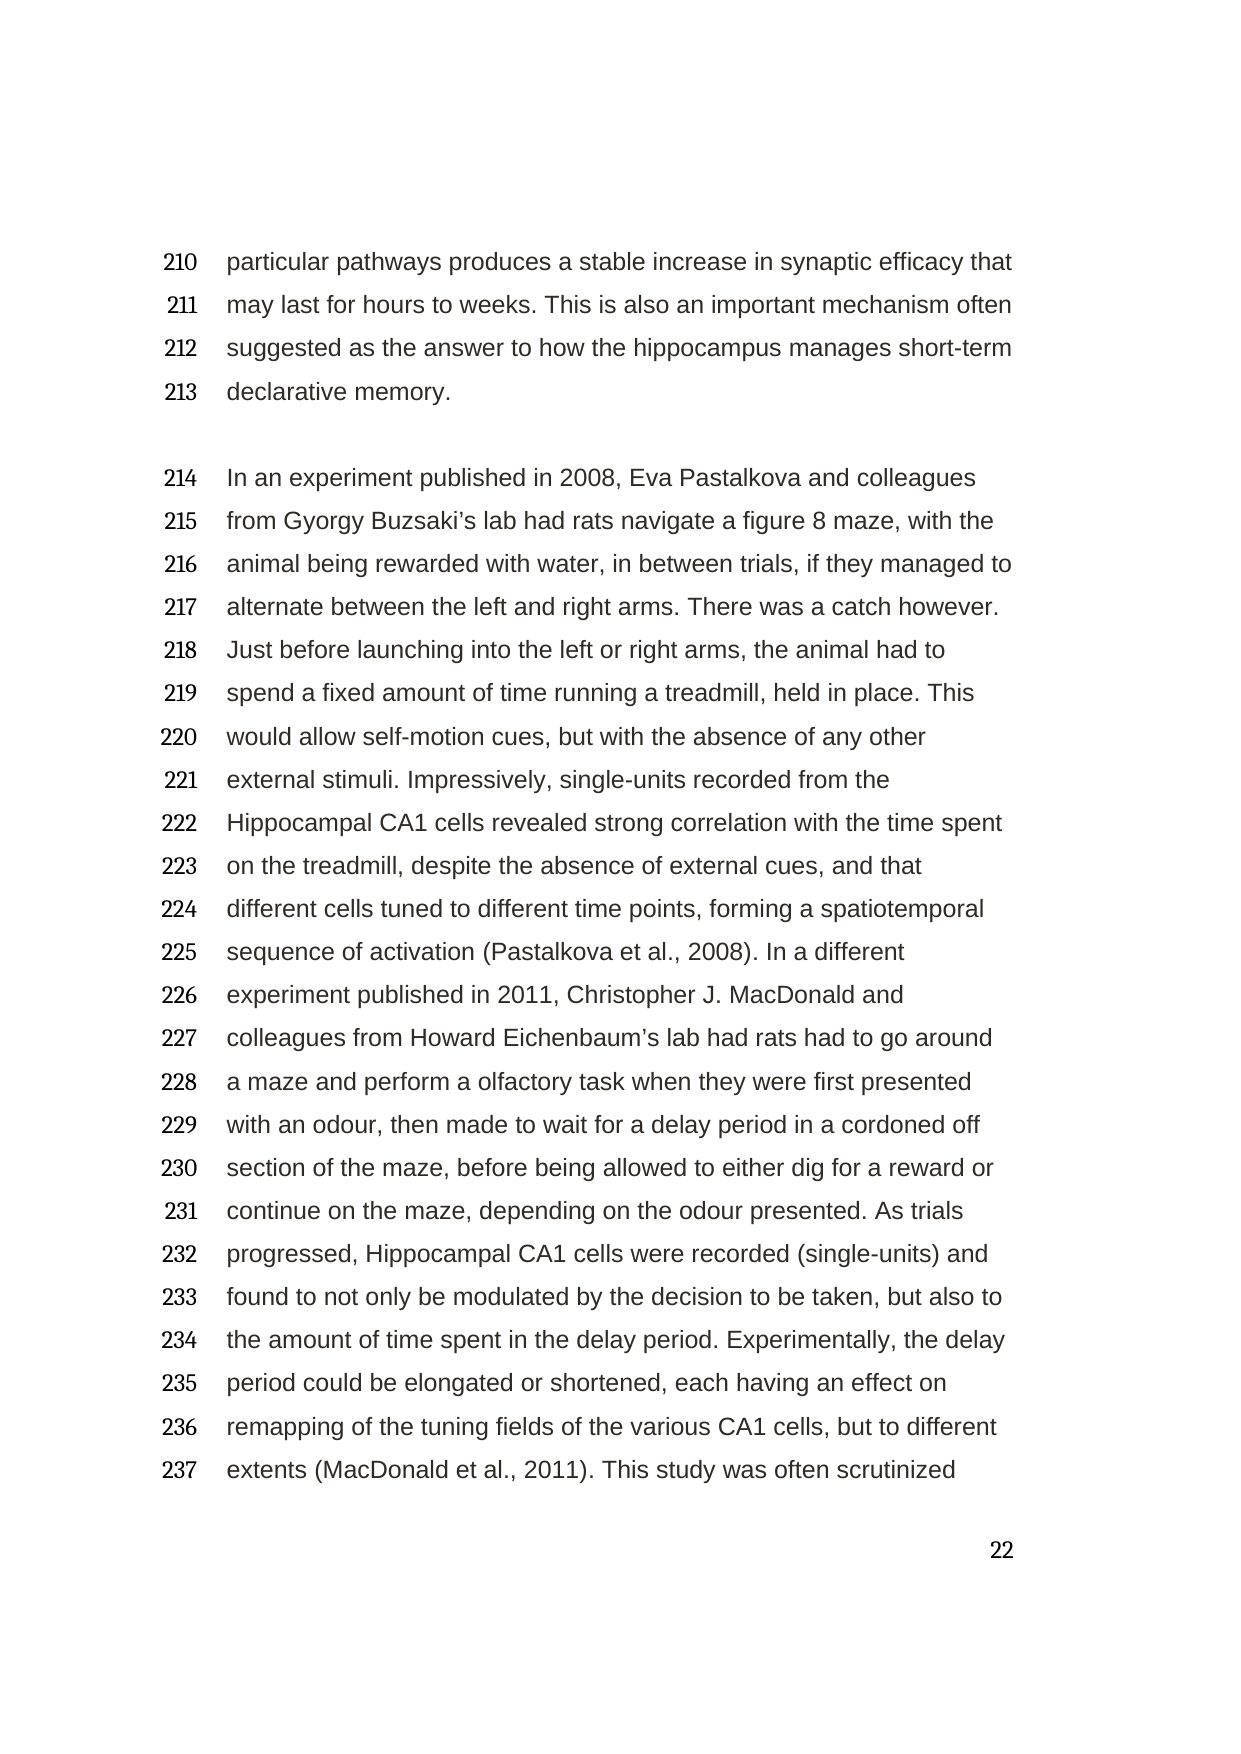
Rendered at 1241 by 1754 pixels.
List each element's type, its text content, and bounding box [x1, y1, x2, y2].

text In an experiment published in 2008, Eva Pastalkova and colleagues from Gyorgy Buzsaki’s lab had rats navigate a figure 8 maze, with the animal being rewarded with water, in between trials, if they managed to alternate between the left and right arms. There was a catch however. Just before launching into the left or right arms, the animal had to spend a fixed amount of time running a treadmill, held in place. This would allow self-motion cues, but with the absence of any other external stimuli. Impressively, single-units recorded from the Hippocampal CA1 cells revealed strong correlation with the time spent on the treadmill, despite the absence of external cues, and that different cells tuned to different time points, forming a spatiotemporal sequence of activation (Pastalkova et al., 2008)⁠. In a different experiment published in 2011, Christopher J. MacDonald and colleagues from Howard Eichenbaum’s lab had rats had to go around a maze and perform a olfactory task when they were first presented with an odour, then made to wait for a delay period in a cordoned off section of the maze, before being allowed to either dig for a reward or continue on the maze, depending on the odour presented. As trials progressed, Hippocampal CA1 cells were recorded (single-units) and found to not only be modulated by the decision to be taken, but also to the amount of time spent in the delay period. Experimentally, the delay period could be elongated or shortened, each having an effect on remapping of the tuning fields of the various CA1 cells, but to different extents (MacDonald et al., 2011)⁠. This study was often scrutinized [226, 463, 1014, 1483]
text particular pathways produces a stable increase in synaptic efficacy that may last for hours to weeks. This is also an important mechanism often suggested as the answer to how the hippocampus manages short-term declarative memory. [226, 247, 1014, 405]
